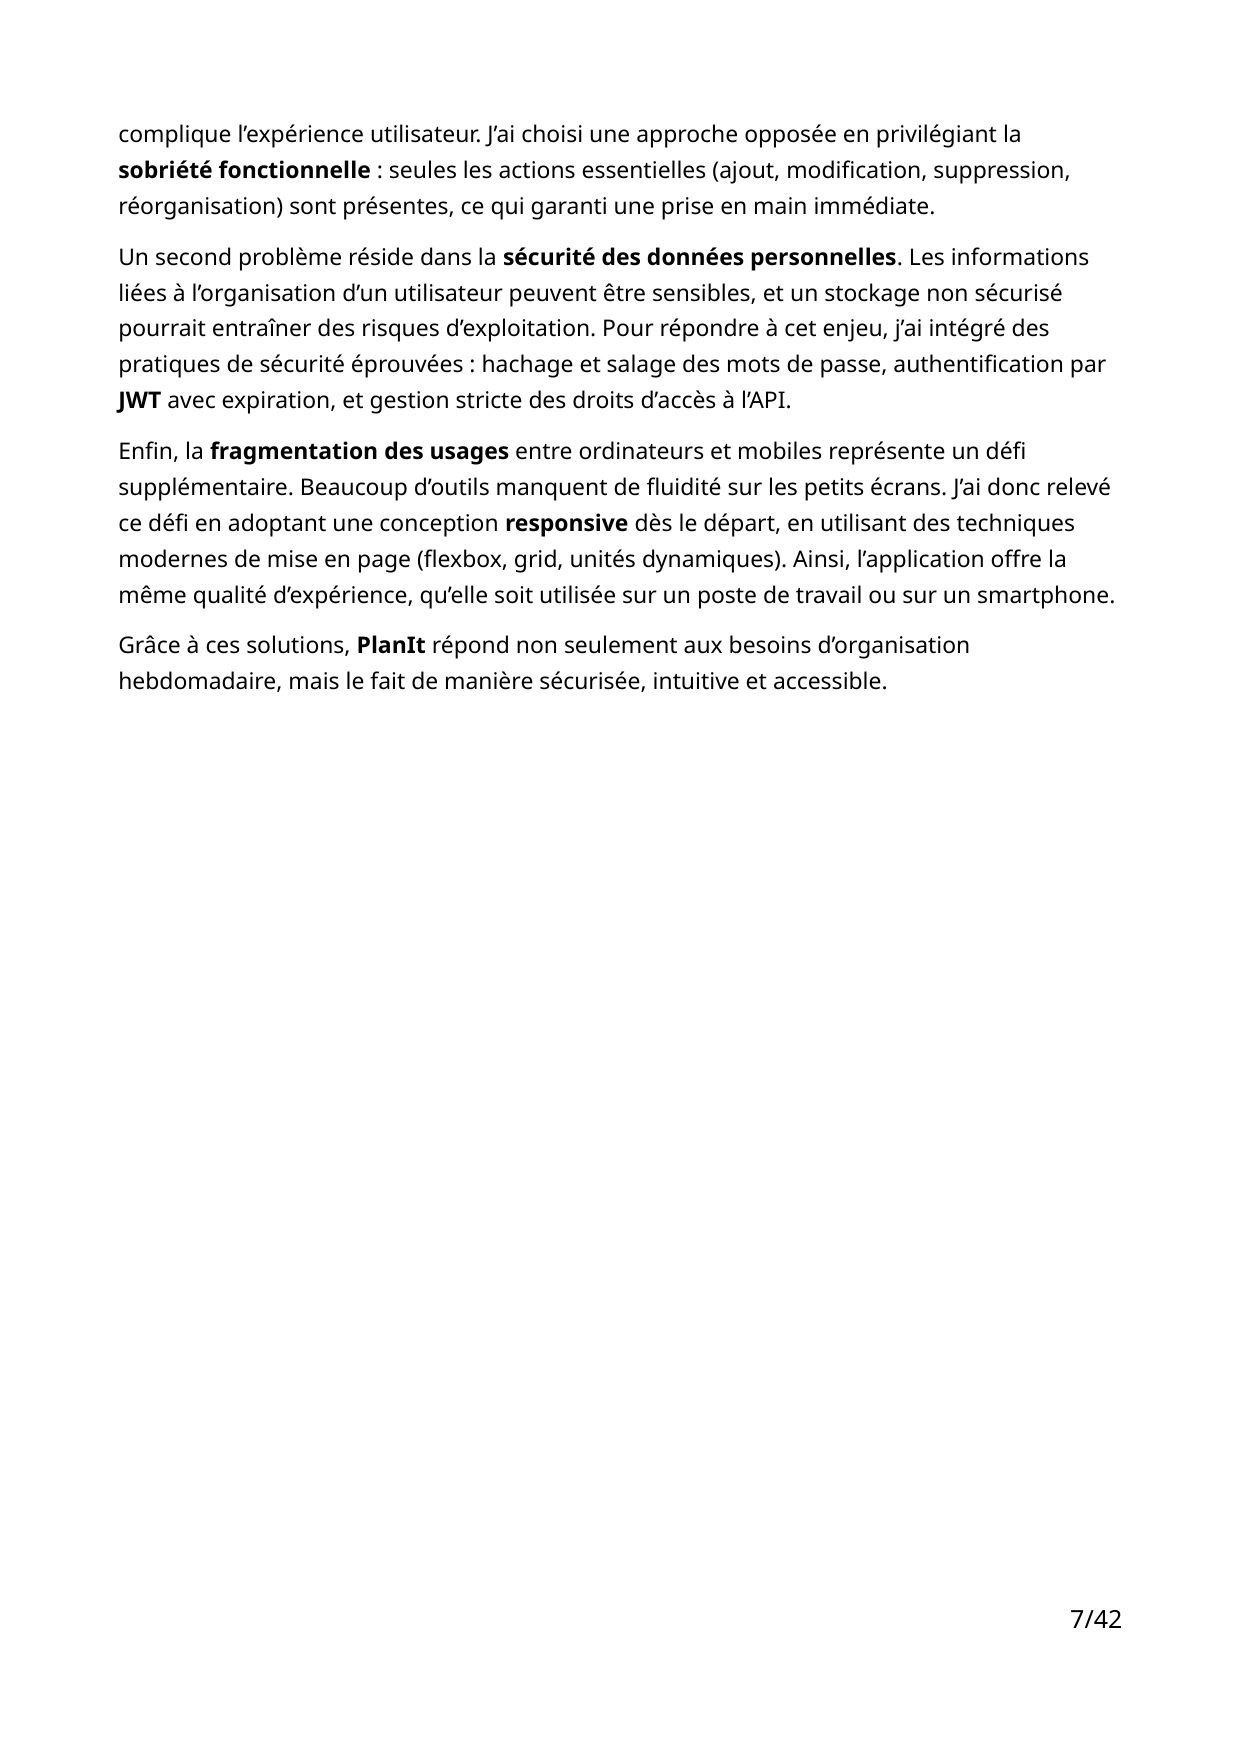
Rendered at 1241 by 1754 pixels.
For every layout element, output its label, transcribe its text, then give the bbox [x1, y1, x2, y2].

text Un second problème réside dans la sécurité des données personnelles. Les informations liées à l’organisation d’un utilisateur peuvent être sensibles, et un stockage non sécurisé pourrait entraîner des risques d’exploitation. Pour répondre à cet enjeu, j’ai intégré des pratiques de sécurité éprouvées : hachage et salage des mots de passe, authentification par JWT avec expiration, et gestion stricte des droits d’accès à l’API. [118, 241, 1122, 416]
text Enfin, la fragmentation des usages entre ordinateurs et mobiles représente un défi supplémentaire. Beaucoup d’outils manquent de fluidité sur les petits écrans. J’ai donc relevé ce défi en adoptant une conception responsive dès le départ, en utilisant des techniques modernes de mise en page (flexbox, grid, unités dynamiques). Ainsi, l’application offre la même qualité d’expérience, qu’elle soit utilisée sur un poste de travail ou sur un smartphone. [118, 435, 1122, 610]
text complique l’expérience utilisateur. J’ai choisi une approche opposée en privilégiant la sobriété fonctionnelle : seules les actions essentielles (ajout, modification, suppression, réorganisation) sont présentes, ce qui garanti une prise en main immédiate. [118, 118, 1122, 221]
text Grâce à ces solutions, PlanIt répond non seulement aux besoins d’organisation hebdomadaire, mais le fait de manière sécurisée, intuitive et accessible. [118, 629, 1122, 696]
